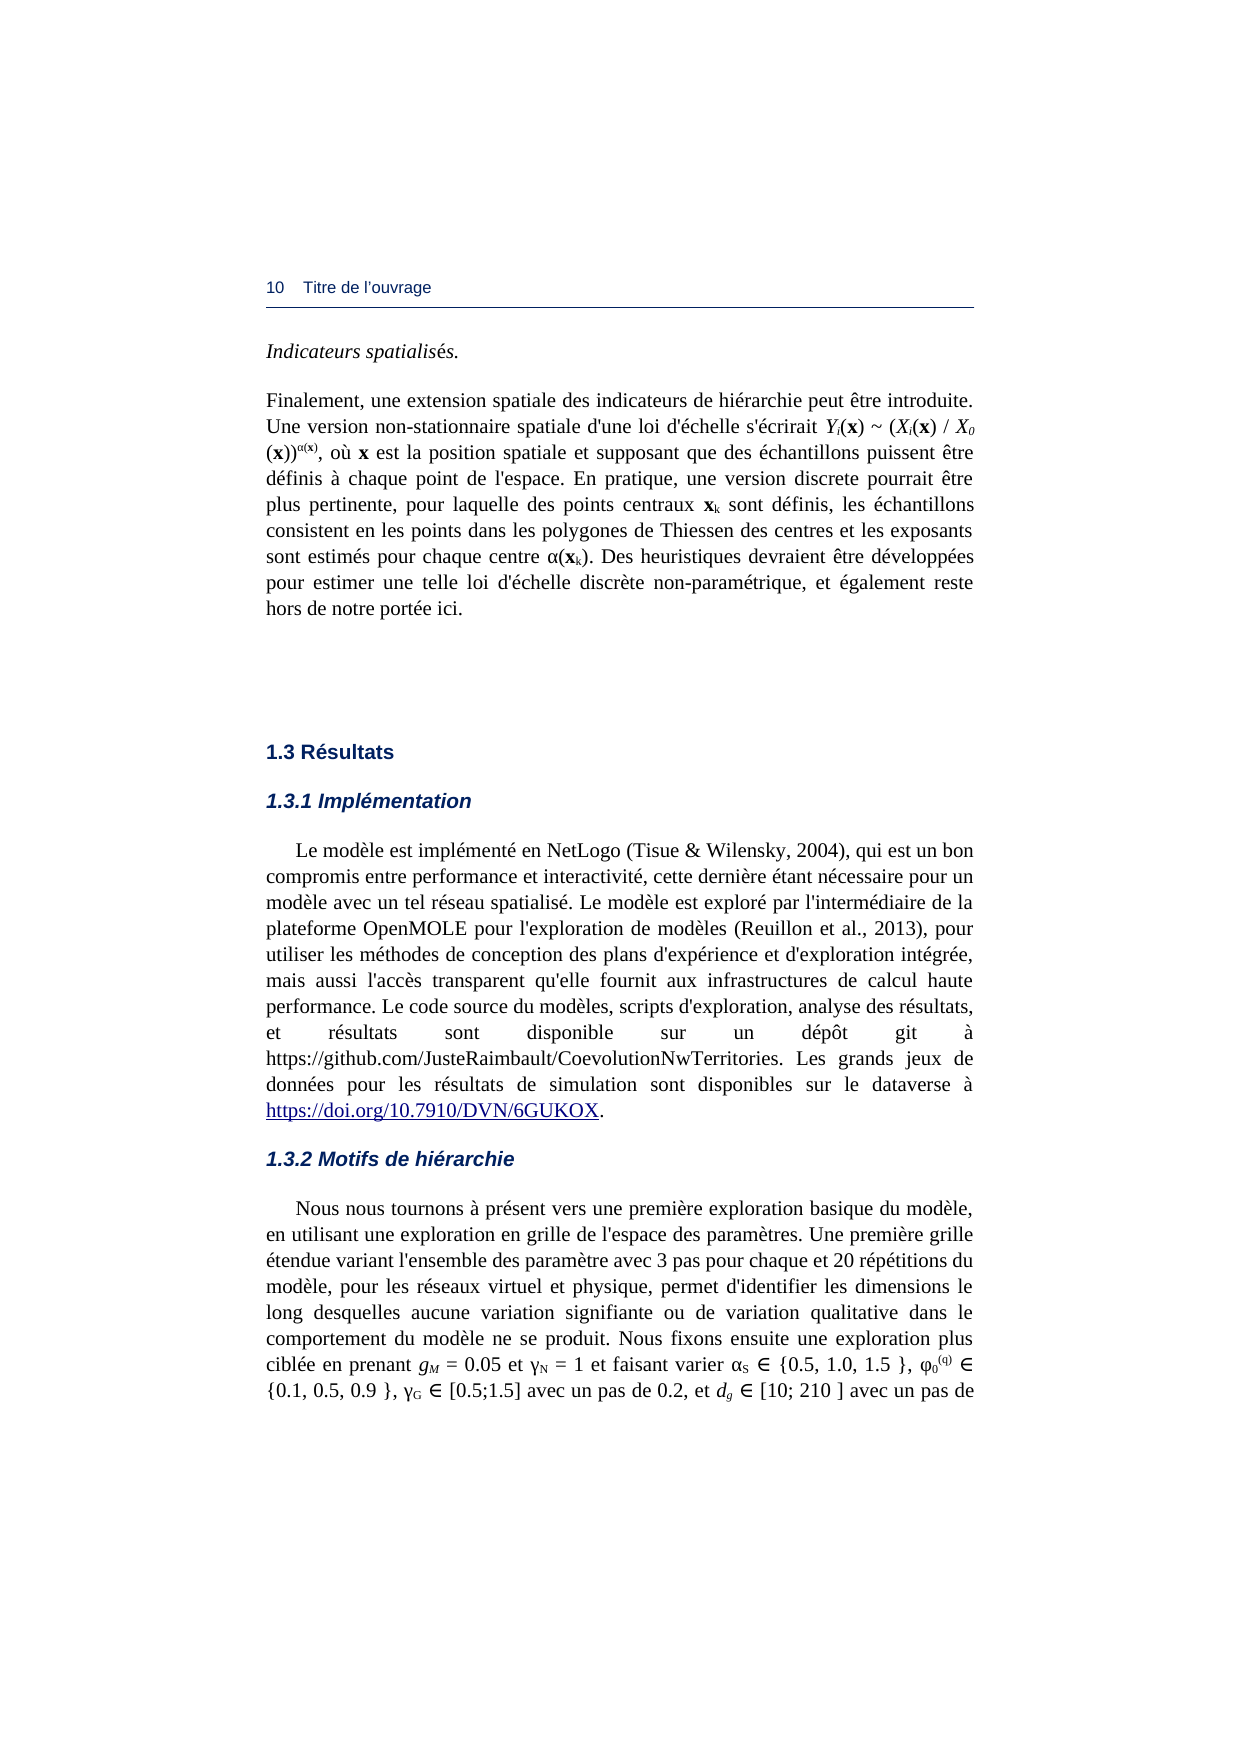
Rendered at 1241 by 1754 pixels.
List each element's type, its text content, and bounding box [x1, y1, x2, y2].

text Nous nous tournons à présent vers une première exploration basique du modèle, en utilisant une exploration en grille de l'espace des paramètres. Une première grille étendue variant l'ensemble des paramètre avec 3 pas pour chaque et 20 répétitions du modèle, pour les réseaux virtuel et physique, permet d'identifier les dimensions le long desquelles aucune variation signifiante ou de variation qualitative dans le comportement du modèle ne se produit. Nous fixons ensuite une exploration plus ciblée en prenant gM = 0.05 et γN = 1 et faisant varier αS ∈ {0.5, 1.0, 1.5 }, φ0(q) ∈ {0.1, 0.5, 0.9 }, γG ∈ [0.5;1.5] avec un pas de 0.2, et dg ∈ [10; 210 ] avec un pas de [266, 1194, 974, 1402]
text Finalement, une extension spatiale des indicateurs de hiérarchie peut être introduite. Une version non-stationnaire spatiale d'une loi d'échelle s'écrirait Yi(x) ~ (Xi(x) / X0 (x))α(x), où x est la position spatiale et supposant que des échantillons puissent être définis à chaque point de l'espace. En pratique, une version discrete pourrait être plus pertinente, pour laquelle des points centraux xk sont définis, les échantillons consistent en les points dans les polygones de Thiessen des centres et les exposants sont estimés pour chaque centre α(xk). Des heuristiques devraient être développées pour estimer une telle loi d'échelle discrète non-paramétrique, et également reste hors de notre portée ici. [266, 386, 974, 620]
text Le modèle est implémenté en NetLogo (Tisue & Wilensky, 2004), qui est un bon compromis entre performance et interactivité, cette dernière étant nécessaire pour un modèle avec un tel réseau spatialisé. Le modèle est exploré par l'intermédiaire de la plateforme OpenMOLE pour l'exploration de modèles (Reuillon et al., 2013), pour utiliser les méthodes de conception des plans d'expérience et d'exploration intégrée, mais aussi l'accès transparent qu'elle fournit aux infrastructures de calcul haute performance. Le code source du modèles, scripts d'exploration, analyse des résultats, et résultats sont disponible sur un dépôt git à https://github.com/JusteRaimbault/CoevolutionNwTerritories. Les grands jeux de données pour les résultats de simulation sont disponibles sur le dataverse à https://doi.org/10.7910/DVN/6GUKOX. [266, 836, 974, 1122]
subtitle 1.3.2 Motifs de hiérarchie [266, 1145, 974, 1171]
text 1.3 Résultats [266, 738, 974, 764]
subtitle 1.3.1 Implémentation [266, 787, 974, 813]
text Indicateurs spatialisés. [266, 337, 974, 363]
